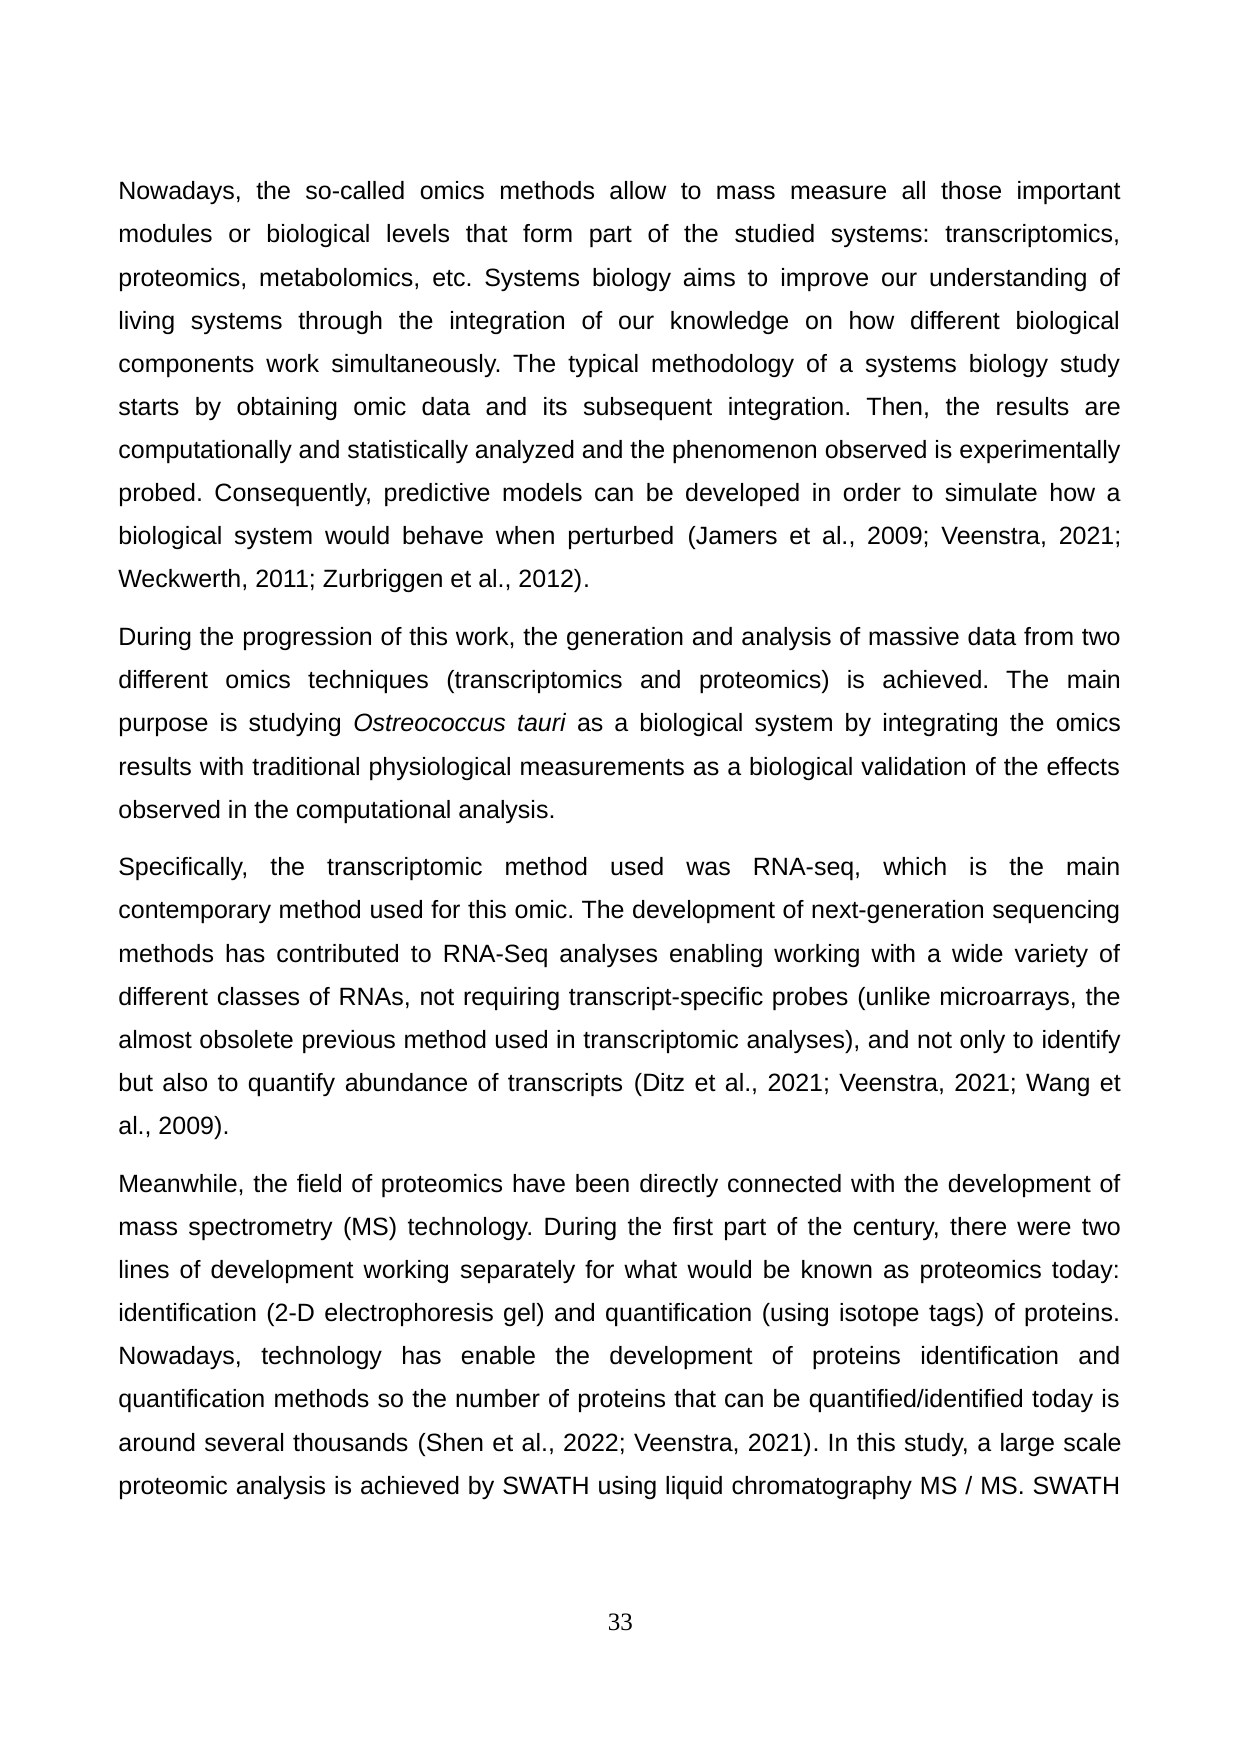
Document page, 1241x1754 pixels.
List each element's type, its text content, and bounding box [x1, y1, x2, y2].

text During the progression of this work, the generation and analysis of massive data from two different omics techniques (transcriptomics and proteomics) is achieved. The main purpose is studying Ostreococcus tauri as a biological system by integrating the omics results with traditional physiological measurements as a biological validation of the effects observed in the computational analysis. [118, 622, 1122, 823]
text Specifically, the transcriptomic method used was RNA-seq, which is the main contemporary method used for this omic. The development of next-generation sequencing methods has contributed to RNA-Seq analyses enabling working with a wide variety of different classes of RNAs, not requiring transcript-specific probes (unlike microarrays, the almost obsolete previous method used in transcriptomic analyses), and not only to identify but also to quantify abundance of transcripts (Ditz et al., 2021; Veenstra, 2021; Wang et al., 2009)⁠. [118, 852, 1122, 1140]
text Meanwhile, the field of proteomics have been directly connected with the development of mass spectrometry (MS) technology. During the first part of the century, there were two lines of development working separately for what would be known as proteomics today: identification (2-D electrophoresis gel) and quantification (using isotope tags) of proteins. Nowadays, technology has enable the development of proteins identification and quantification methods so the number of proteins that can be quantified/identified today is around several thousands (Shen et al., 2022; Veenstra, 2021)⁠. In this study, a large scale proteomic analysis is achieved by SWATH using liquid chromatography MS / MS. SWATH [118, 1169, 1122, 1499]
text Nowadays, the so-called omics methods allow to mass measure all those important modules or biological levels that form part of the studied systems: transcriptomics, proteomics, metabolomics, etc. Systems biology aims to improve our understanding of living systems through the integration of our knowledge on how different biological components work simultaneously. The typical methodology of a systems biology study starts by obtaining omic data and its subsequent integration. Then, the results are computationally and statistically analyzed and the phenomenon observed is experimentally probed. Consequently, predictive models can be developed in order to simulate how a biological system would behave when perturbed (Jamers et al., 2009; Veenstra, 2021; Weckwerth, 2011; Zurbriggen et al., 2012)⁠. [118, 176, 1122, 593]
